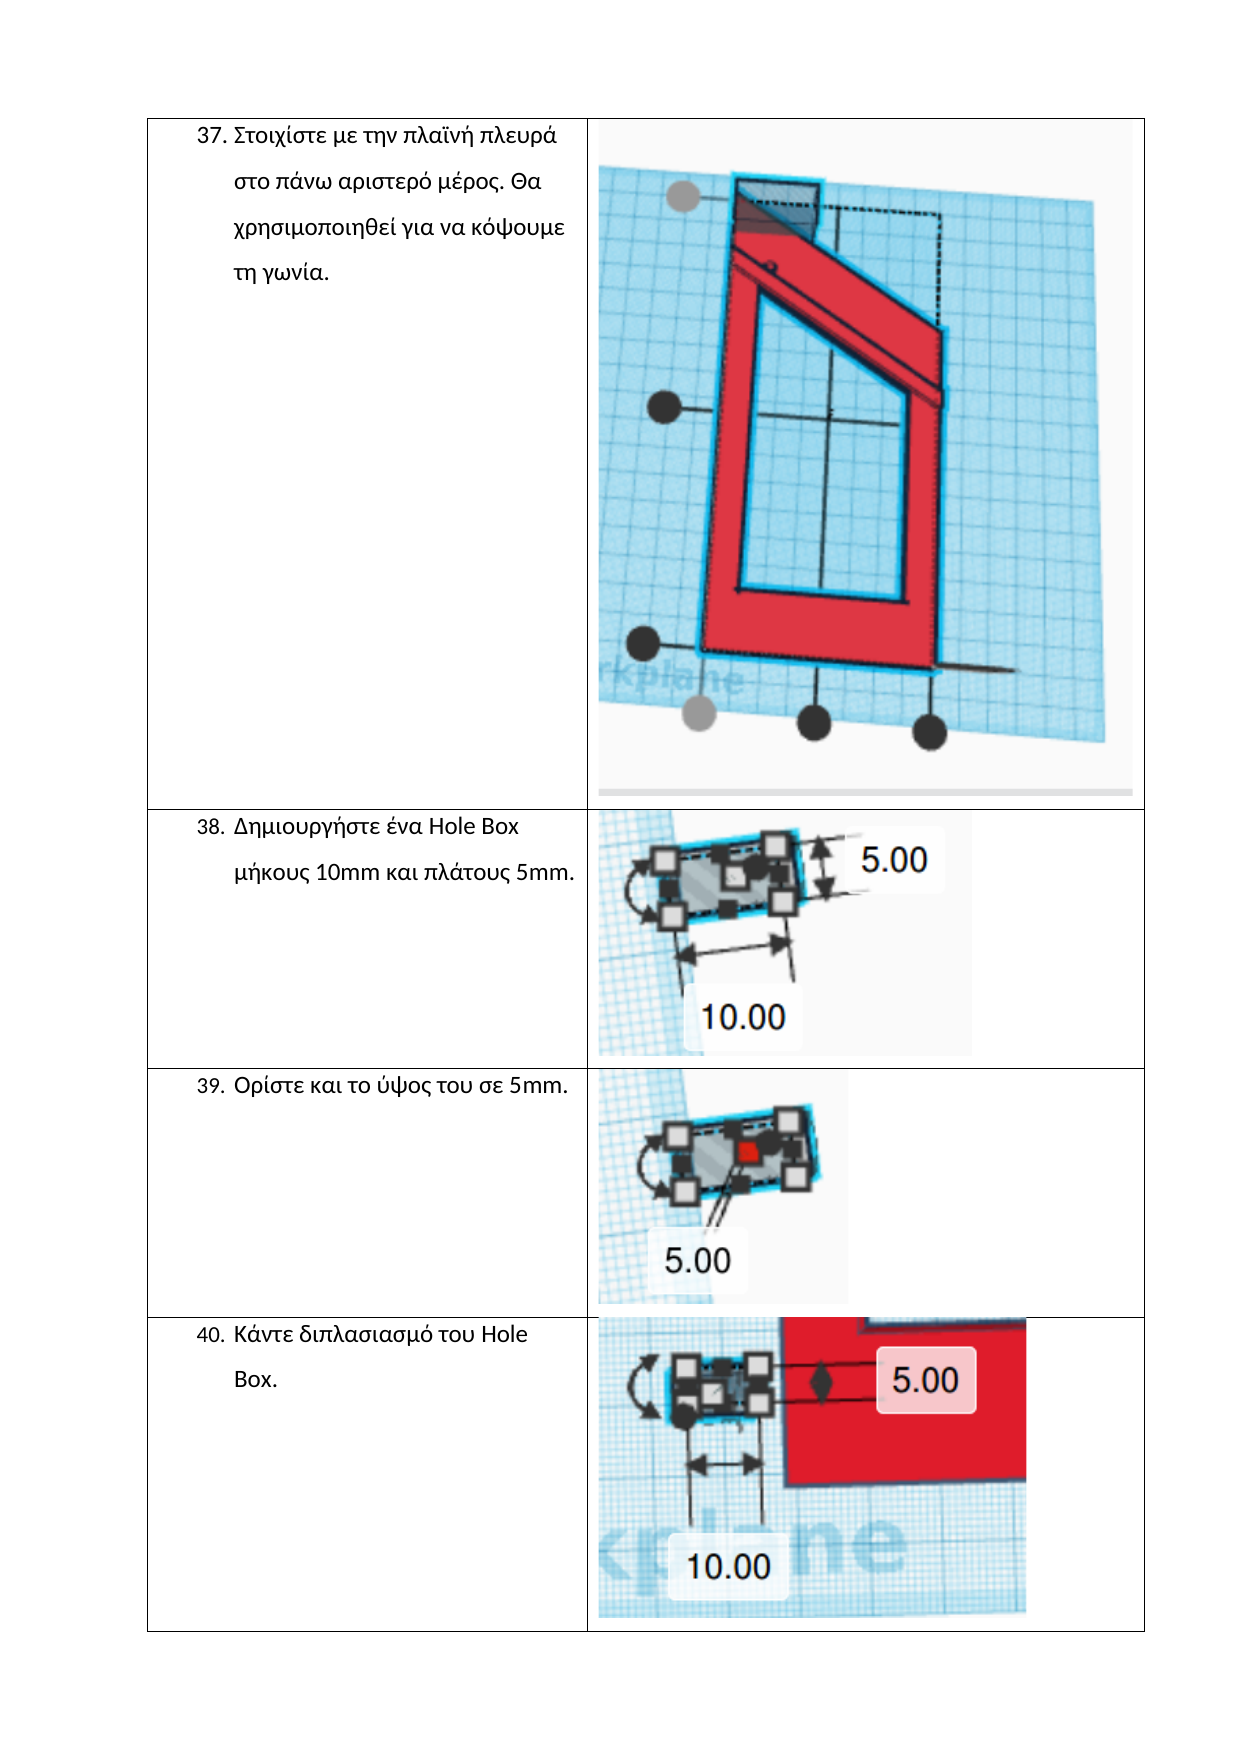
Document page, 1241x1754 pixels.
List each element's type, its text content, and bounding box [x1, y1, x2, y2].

table_cell [588, 119, 1144, 809]
table_cell Δημιουργήστε ένα Hole Box μήκους 10mm και πλάτους 5mm. [148, 810, 587, 1068]
table_cell [588, 1318, 1144, 1631]
table_cell [588, 1069, 1144, 1317]
table_cell [588, 810, 1144, 1068]
table_cell Κάντε διπλασιασμό του Hole Box. [148, 1318, 587, 1631]
table_cell Ορίστε και το ύψος του σε 5mm. [148, 1069, 587, 1317]
table_cell Στοιχίστε με την πλαϊνή πλευρά στο πάνω αριστερό μέρος. Θα χρησιμοποιηθεί για να κόψουμε τη γωνία. [148, 119, 587, 809]
